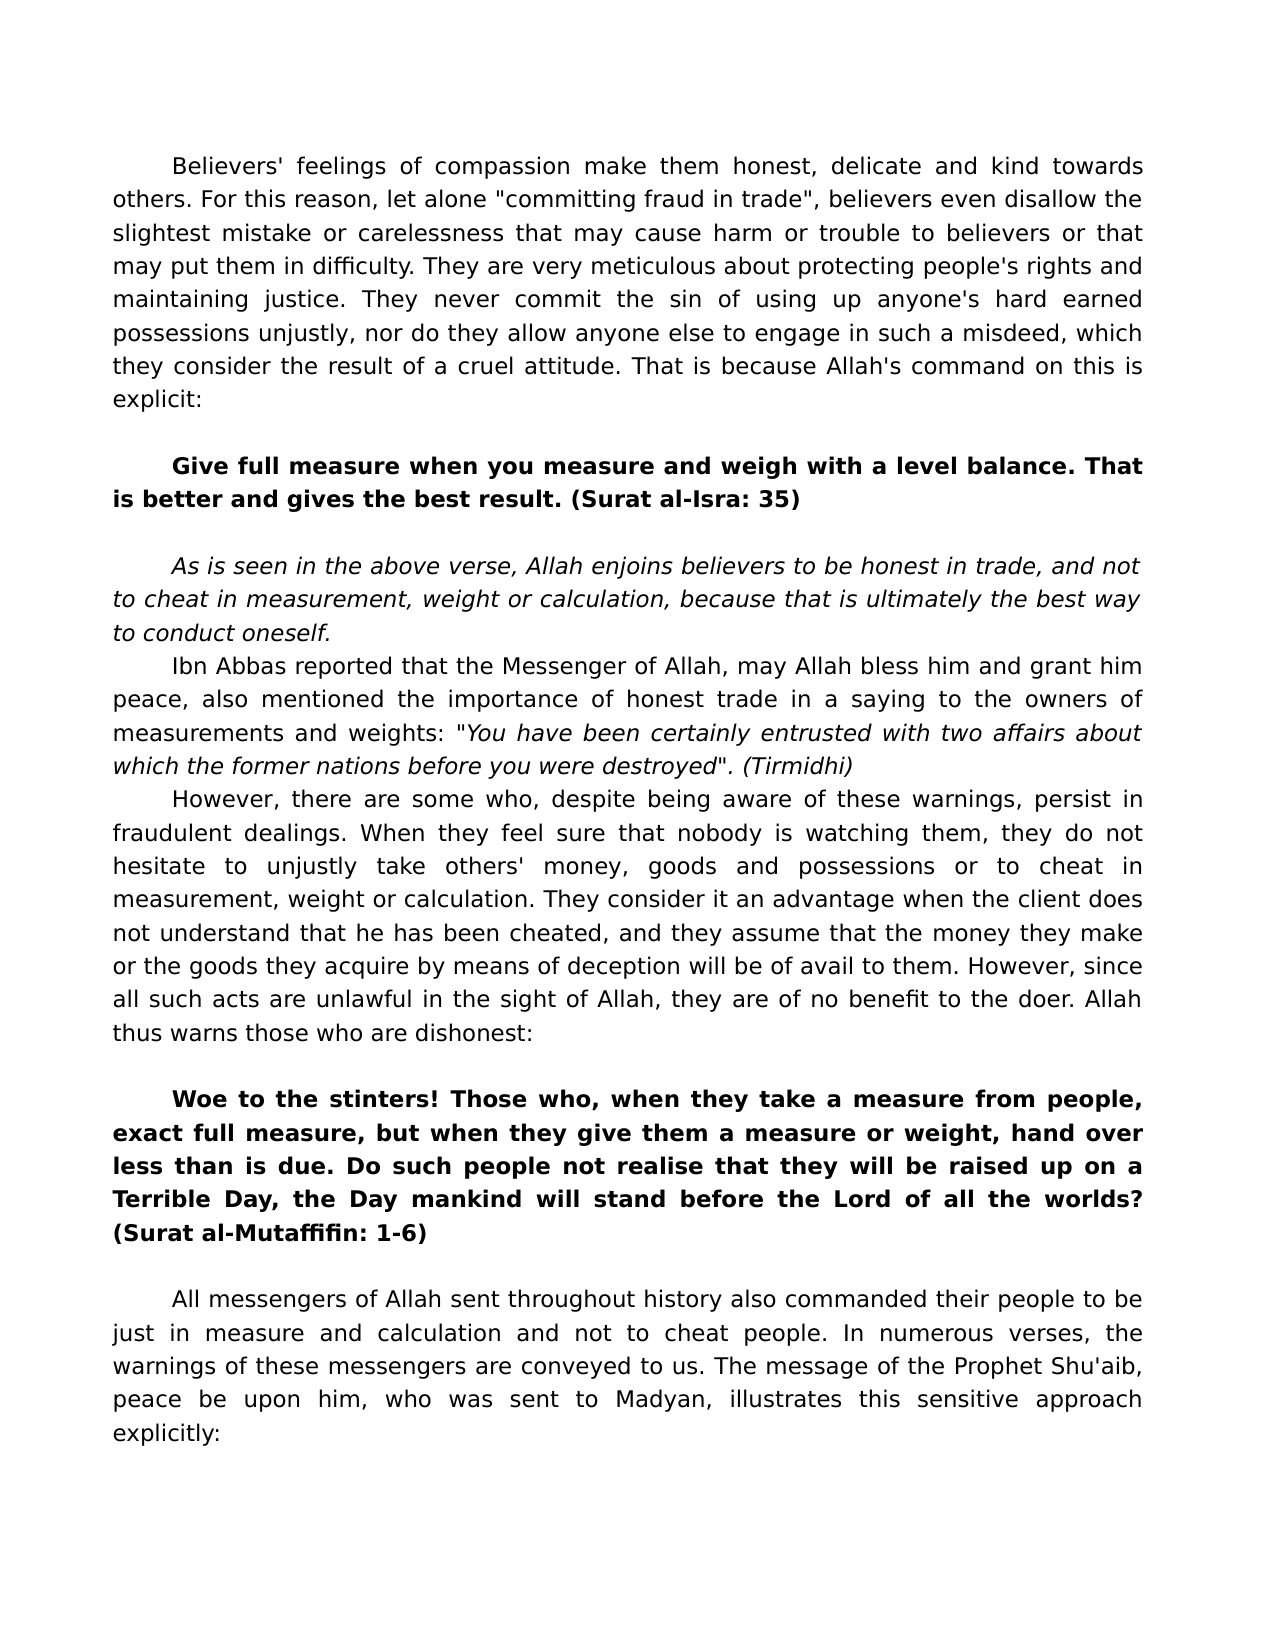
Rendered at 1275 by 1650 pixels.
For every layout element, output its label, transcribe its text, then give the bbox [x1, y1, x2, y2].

text As is seen in the above verse, Allah enjoins believers to be honest in trade, and not to cheat in measurement, weight or calculation, because that is ultimately the best way to conduct oneself. [112, 548, 1145, 648]
text However, there are some who, despite being aware of these warnings, persist in fraudulent dealings. When they feel sure that nobody is watching them, they do not hesitate to unjustly take others' money, goods and possessions or to cheat in measurement, weight or calculation. They consider it an advantage when the client does not understand that he has been cheated, and they assume that the money they make or the goods they acquire by means of deception will be of avail to them. However, since all such acts are unlawful in the sight of Allah, they are of no benefit to the doer. Allah thus warns those who are dishonest: [112, 781, 1145, 1048]
text All messengers of Allah sent throughout history also commanded their people to be just in measure and calculation and not to cheat people. In numerous verses, the warnings of these messengers are conveyed to us. The message of the Prophet Shu'aib, peace be upon him, who was sent to Madyan, illustrates this sensitive approach explicitly: [112, 1281, 1145, 1448]
text Give full measure when you measure and weigh with a level balance. That is better and gives the best result. (Surat al-Isra: 35) [112, 448, 1145, 514]
text Ibn Abbas reported that the Messenger of Allah, may Allah bless him and grant him peace, also mentioned the importance of honest trade in a saying to the owners of measurements and weights: "You have been certainly entrusted with two affairs about which the former nations before you were destroyed". (Tirmidhi) [112, 648, 1145, 781]
text Woe to the stinters! Those who, when they take a measure from people, exact full measure, but when they give them a measure or weight, hand over less than is due. Do such people not realise that they will be raised up on a Terrible Day, the Day mankind will stand before the Lord of all the worlds? (Surat al-Mutaffifin: 1-6) [112, 1081, 1145, 1248]
text Believers' feelings of compassion make them honest, delicate and kind towards others. For this reason, let alone "committing fraud in trade", believers even disallow the slightest mistake or carelessness that may cause harm or trouble to believers or that may put them in difficulty. They are very meticulous about protecting people's rights and maintaining justice. They never commit the sin of using up anyone's hard earned possessions unjustly, nor do they allow anyone else to engage in such a misdeed, which they consider the result of a cruel attitude. That is because Allah's command on this is explicit: [112, 148, 1145, 414]
